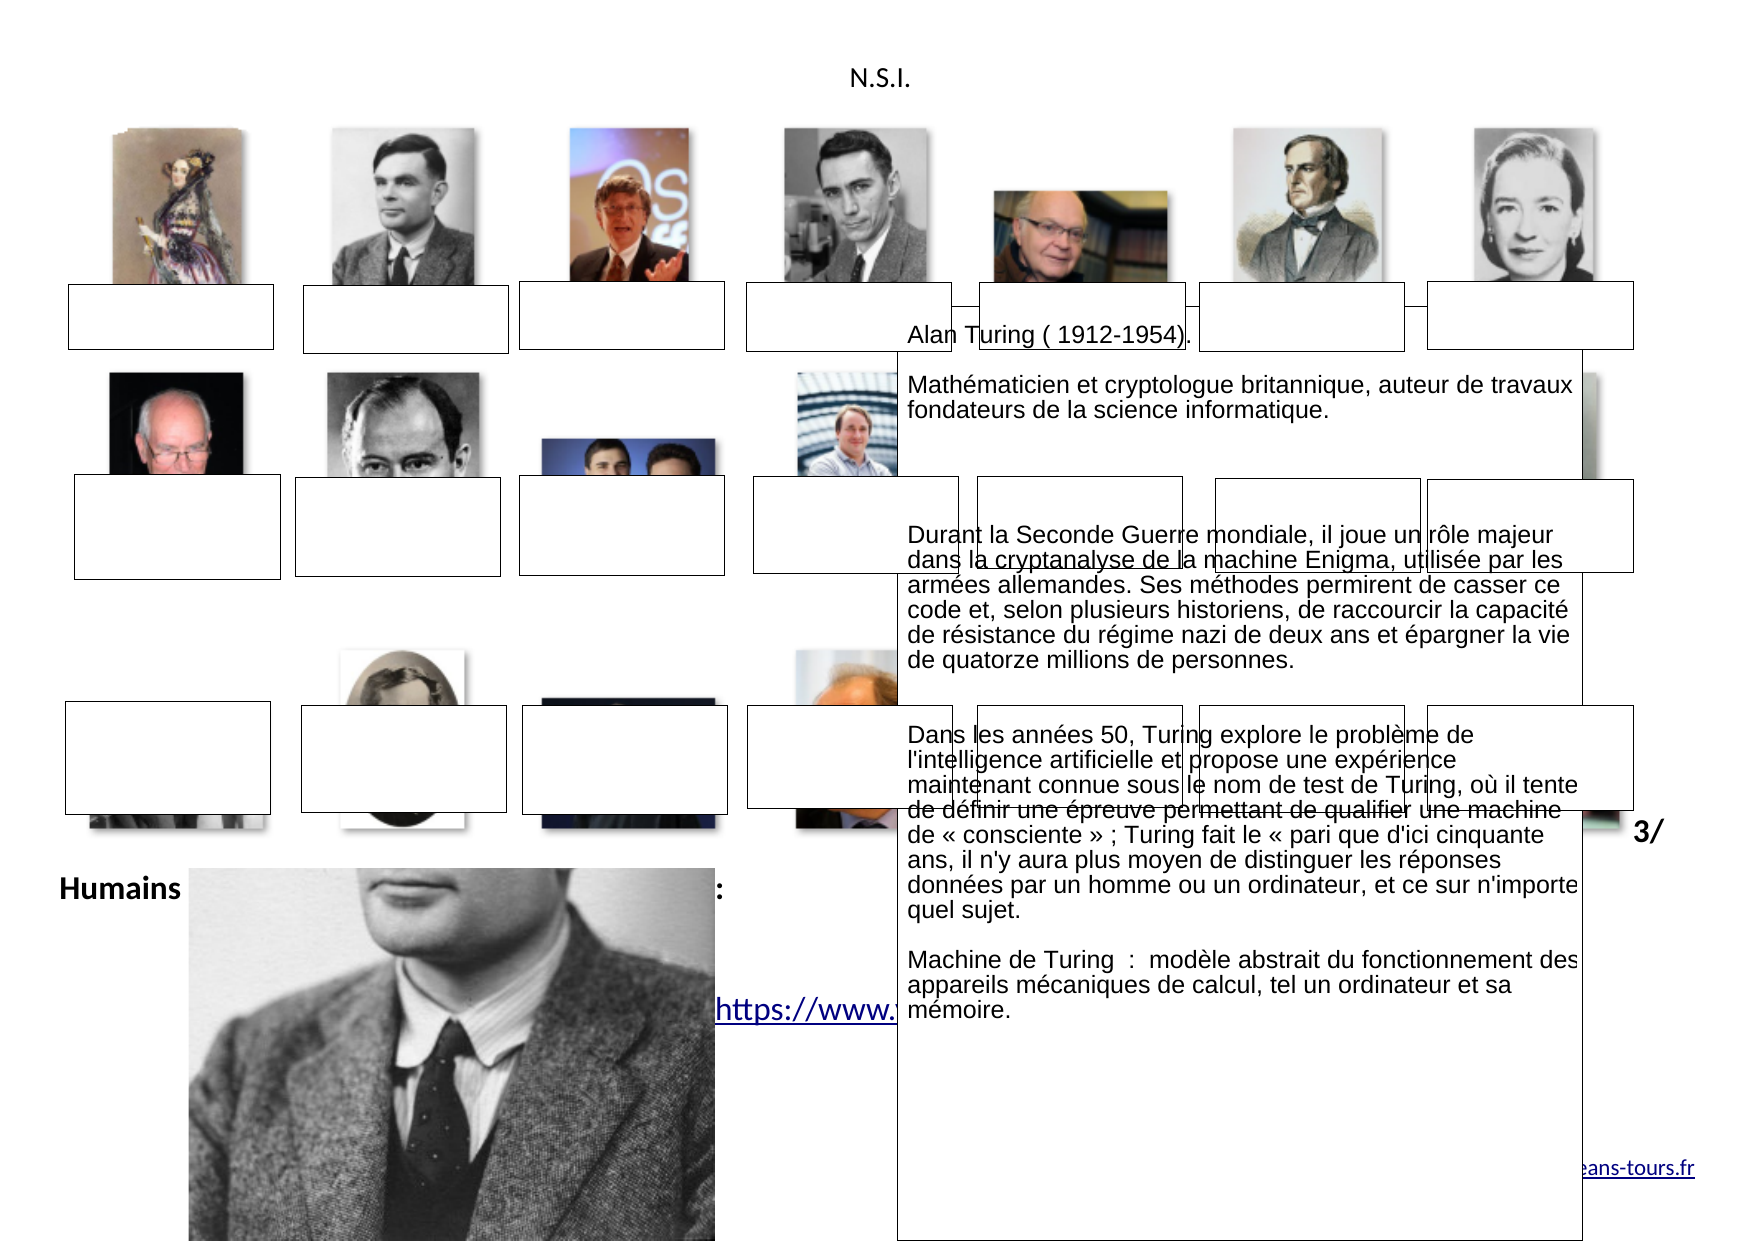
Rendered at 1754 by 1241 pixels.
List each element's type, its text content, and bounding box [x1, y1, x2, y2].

text 3/ [1583, 810, 1695, 908]
text https://www.youtube.com/watch?v=JD2wUDTO2gI [1583, 988, 1695, 1029]
picture [1583, 350, 1633, 479]
text : [715, 868, 897, 908]
picture [1583, 573, 1633, 705]
text https://www.youtube.com/watch?v=JD2wUDTO2gI [59, 988, 188, 1029]
picture [1583, 811, 1633, 868]
picture [57, 102, 1633, 1241]
text https://www.youtube.com/watch?v=JD2wUDTO2gI [715, 988, 897, 1023]
text Humains [59, 868, 188, 908]
